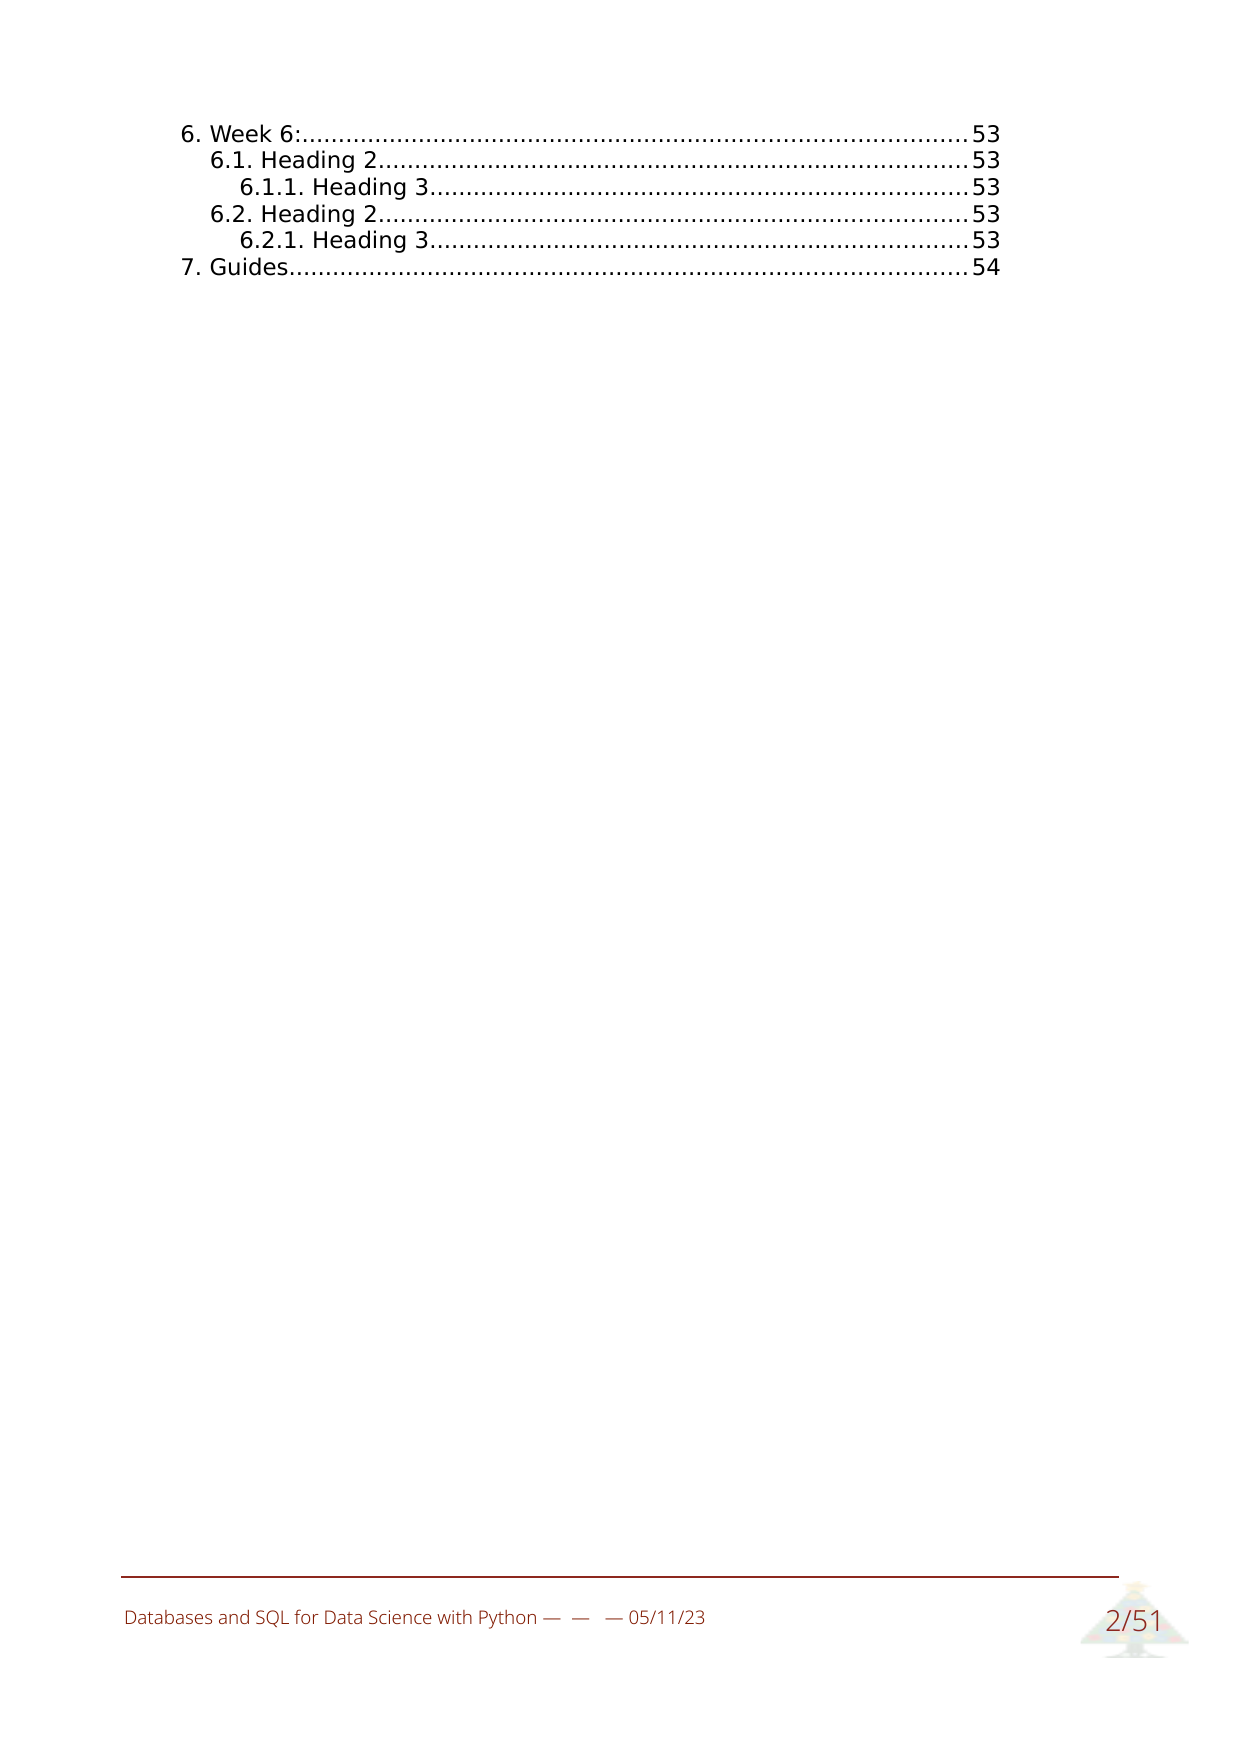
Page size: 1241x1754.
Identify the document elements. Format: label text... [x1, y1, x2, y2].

text 6.1.1. Heading 3 53 [239, 174, 1060, 201]
text 6.2. Heading 2 53 [209, 201, 1060, 228]
text 6.2.1. Heading 3 53 [239, 228, 1060, 254]
text 7. Guides 54 [180, 254, 1060, 281]
text 6. Week 6: 53 [180, 121, 1060, 148]
text 6.1. Heading 2 53 [209, 148, 1060, 174]
